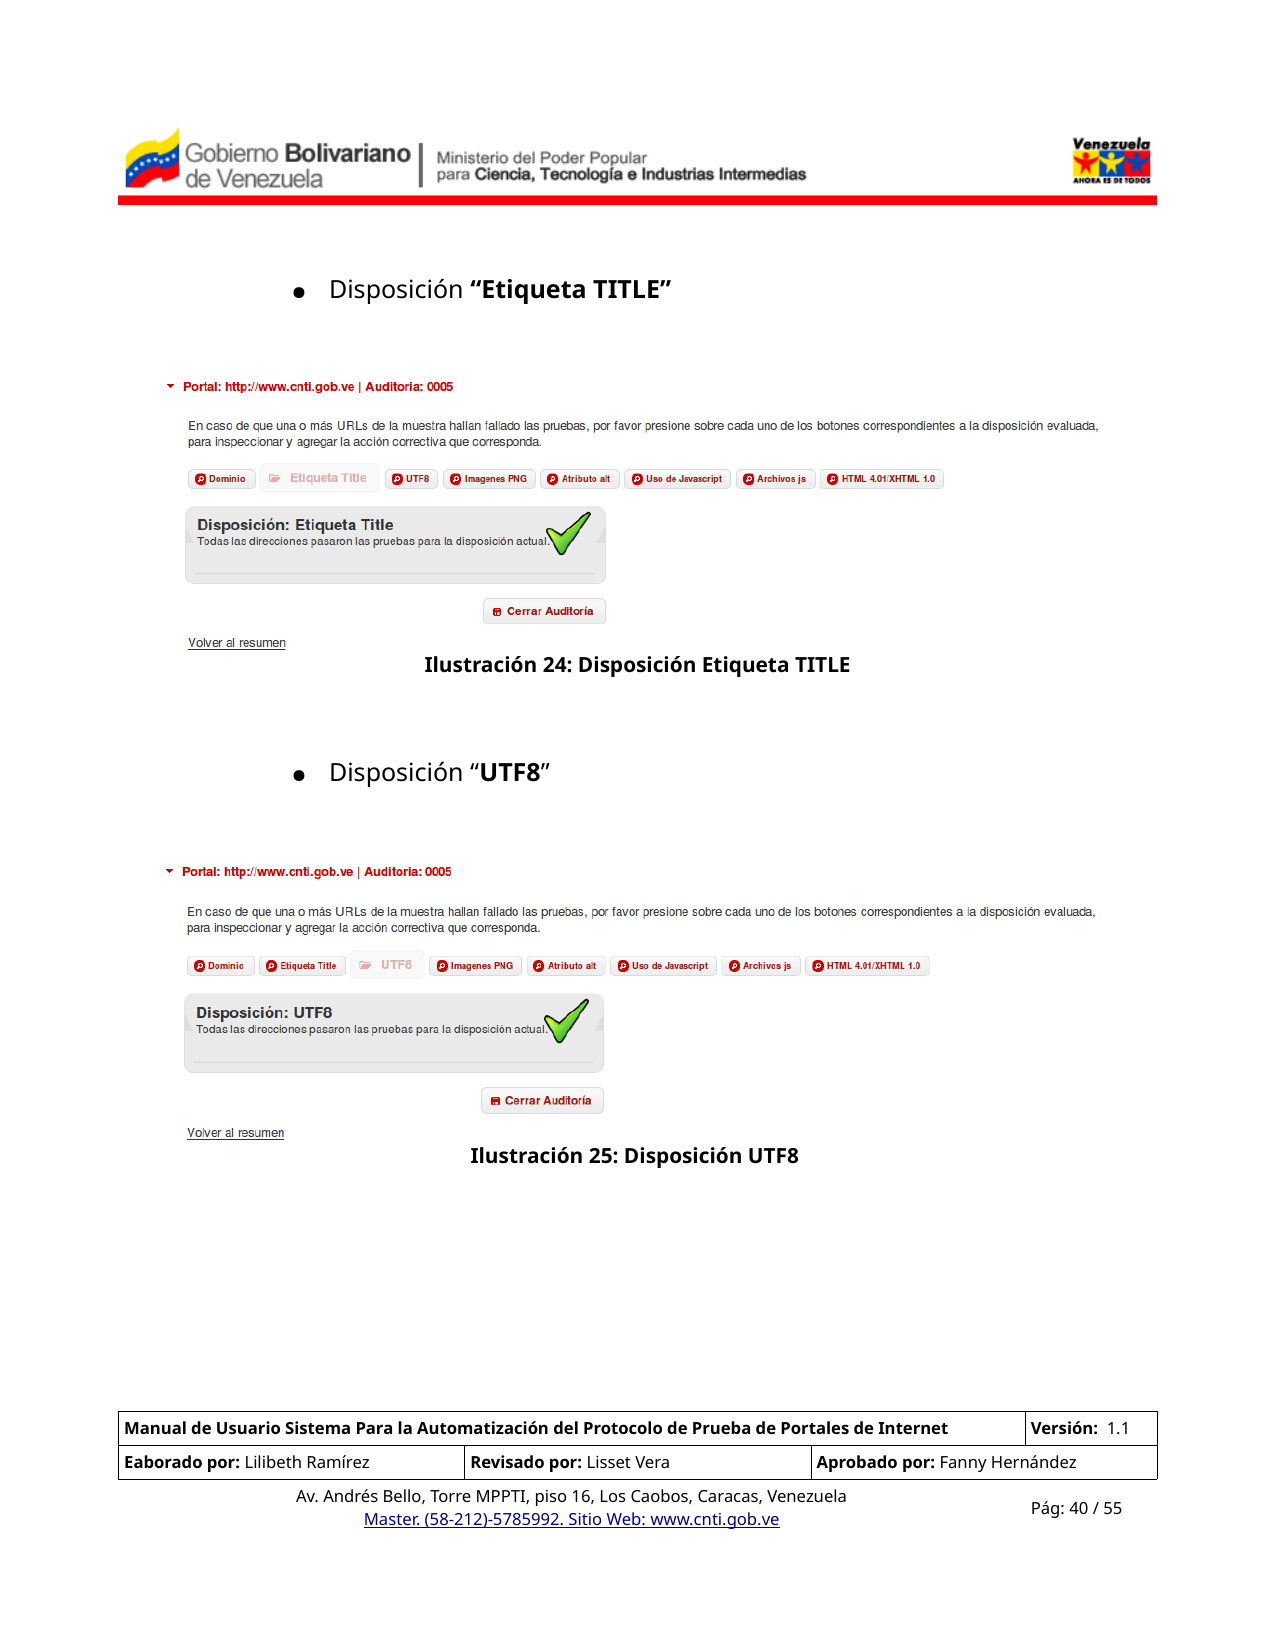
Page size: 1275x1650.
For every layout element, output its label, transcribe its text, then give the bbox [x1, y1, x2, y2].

list Disposición “Etiqueta TITLE” [291, 272, 1109, 306]
text Ilustración 25: Disposición UTF8 [164, 864, 1106, 1169]
text Ilustración 24: Disposición Etiqueta TITLE [164, 386, 1111, 679]
picture [165, 865, 1098, 1141]
list Disposición “UTF8” [291, 755, 1109, 789]
picture [165, 378, 1102, 651]
picture [118, 119, 1157, 205]
